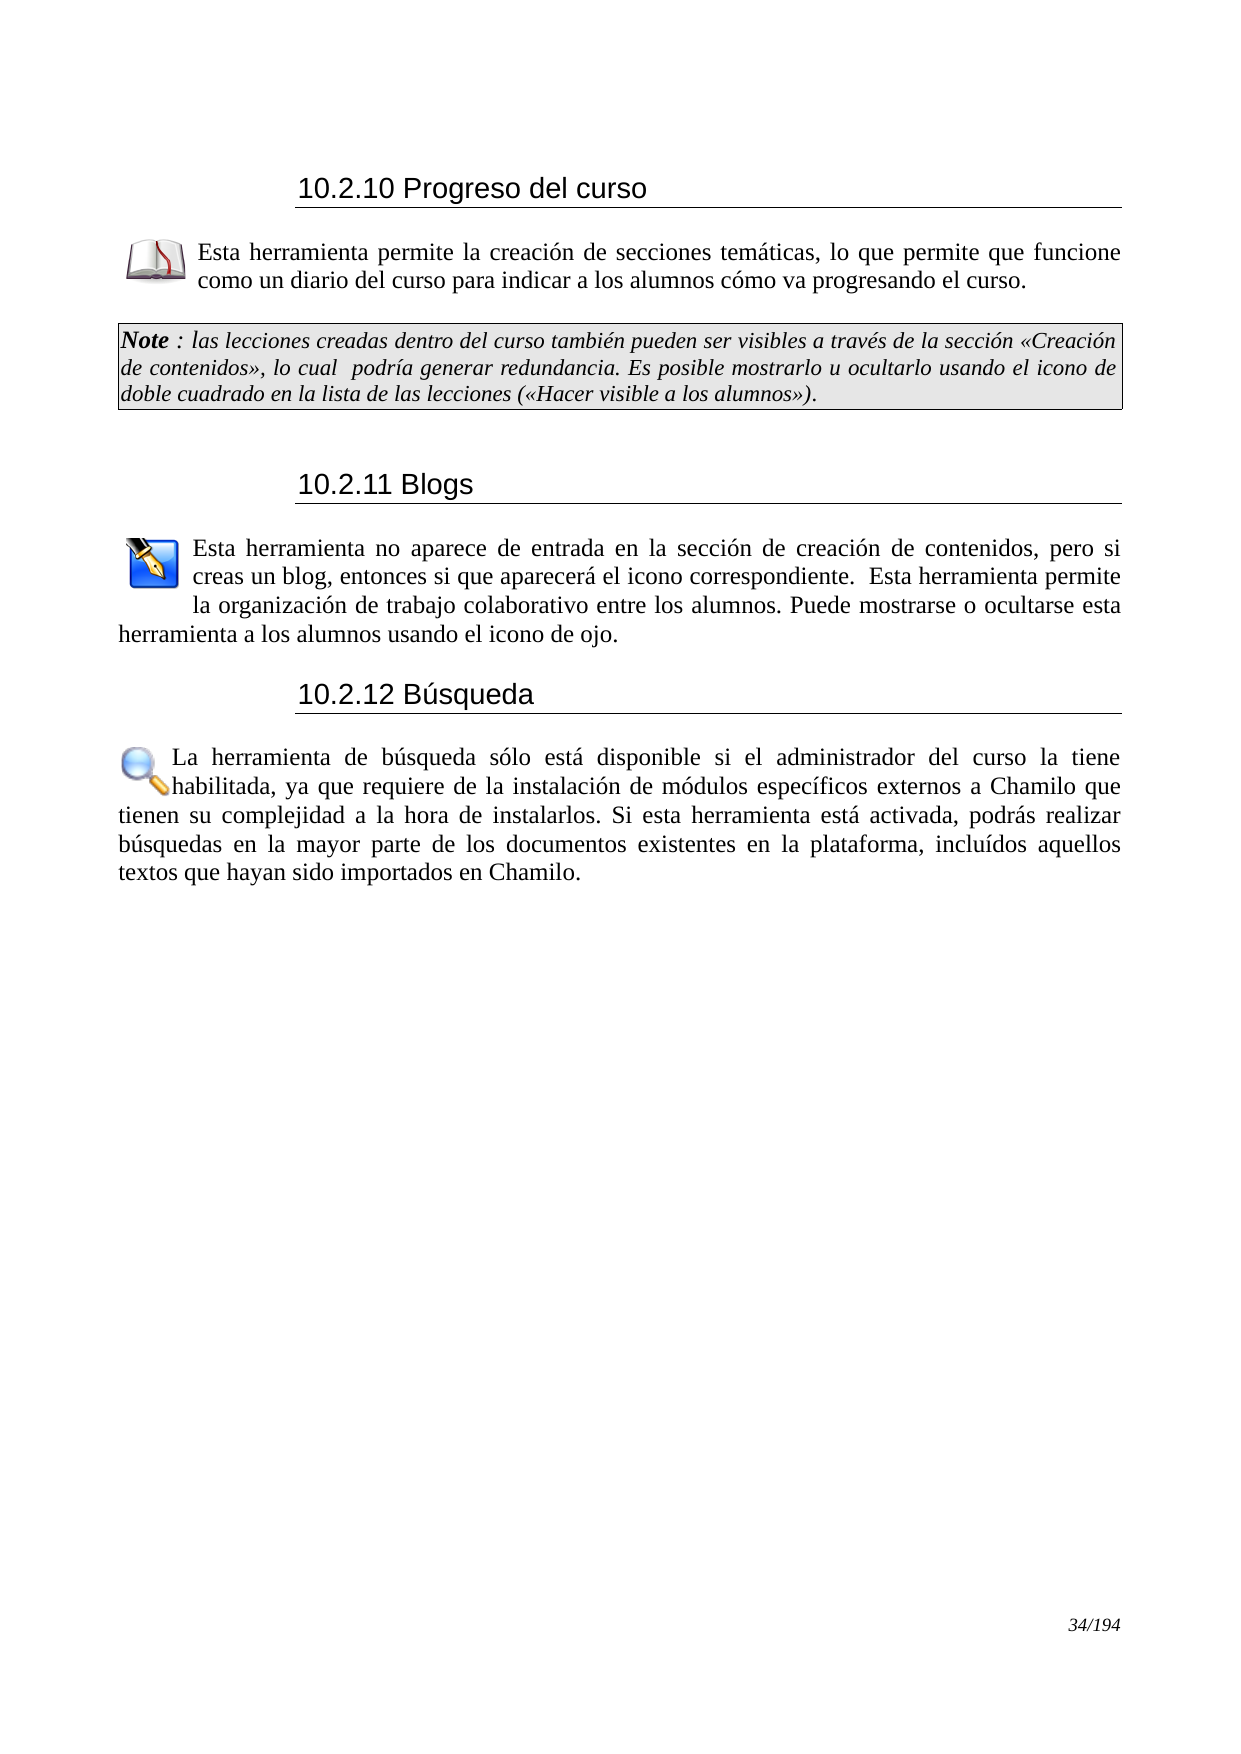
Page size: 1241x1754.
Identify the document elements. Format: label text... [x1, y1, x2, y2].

picture [126, 230, 186, 290]
text Esta herramienta no aparece de entrada en la sección de creación de contenidos, pero si creas un blog, entonces si que aparecerá el icono correspondiente. Esta herramienta permite la organización de trabajo colaborativo entre los alumnos. Puede mostrarse o ocultarse esta herramienta a los alumnos usando el icono de ojo. [118, 533, 1122, 648]
subtitle 10.2.10 Progreso del curso [295, 172, 1122, 207]
text Esta herramienta permite la creación de secciones temáticas, lo que permite que funcione como un diario del curso para indicar a los alumnos cómo va progresando el curso. [118, 237, 1122, 294]
subtitle 10.2.12 Búsqueda [295, 677, 1122, 713]
picture [121, 532, 181, 592]
subtitle 10.2.11 Blogs [295, 467, 1122, 503]
text Note : las lecciones creadas dentro del curso también pueden ser visibles a través de la sección «Creación de contenidos», lo cual podría generar redundancia. Es posible mostrarlo u ocultarlo usando el icono de doble cuadrado en la lista de las lecciones («Hacer visible a los alumnos»). [119, 324, 1122, 409]
picture [121, 747, 172, 798]
text La herramienta de búsqueda sólo está disponible si el administrador del curso la tiene habilitada, ya que requiere de la instalación de módulos específicos externos a Chamilo que tienen su complejidad a la hora de instalarlos. Si esta herramienta está activada, podrás realizar búsquedas en la mayor parte de los documentos existentes en la plataforma, incluídos aquellos textos que hayan sido importados en Chamilo. [118, 742, 1122, 886]
